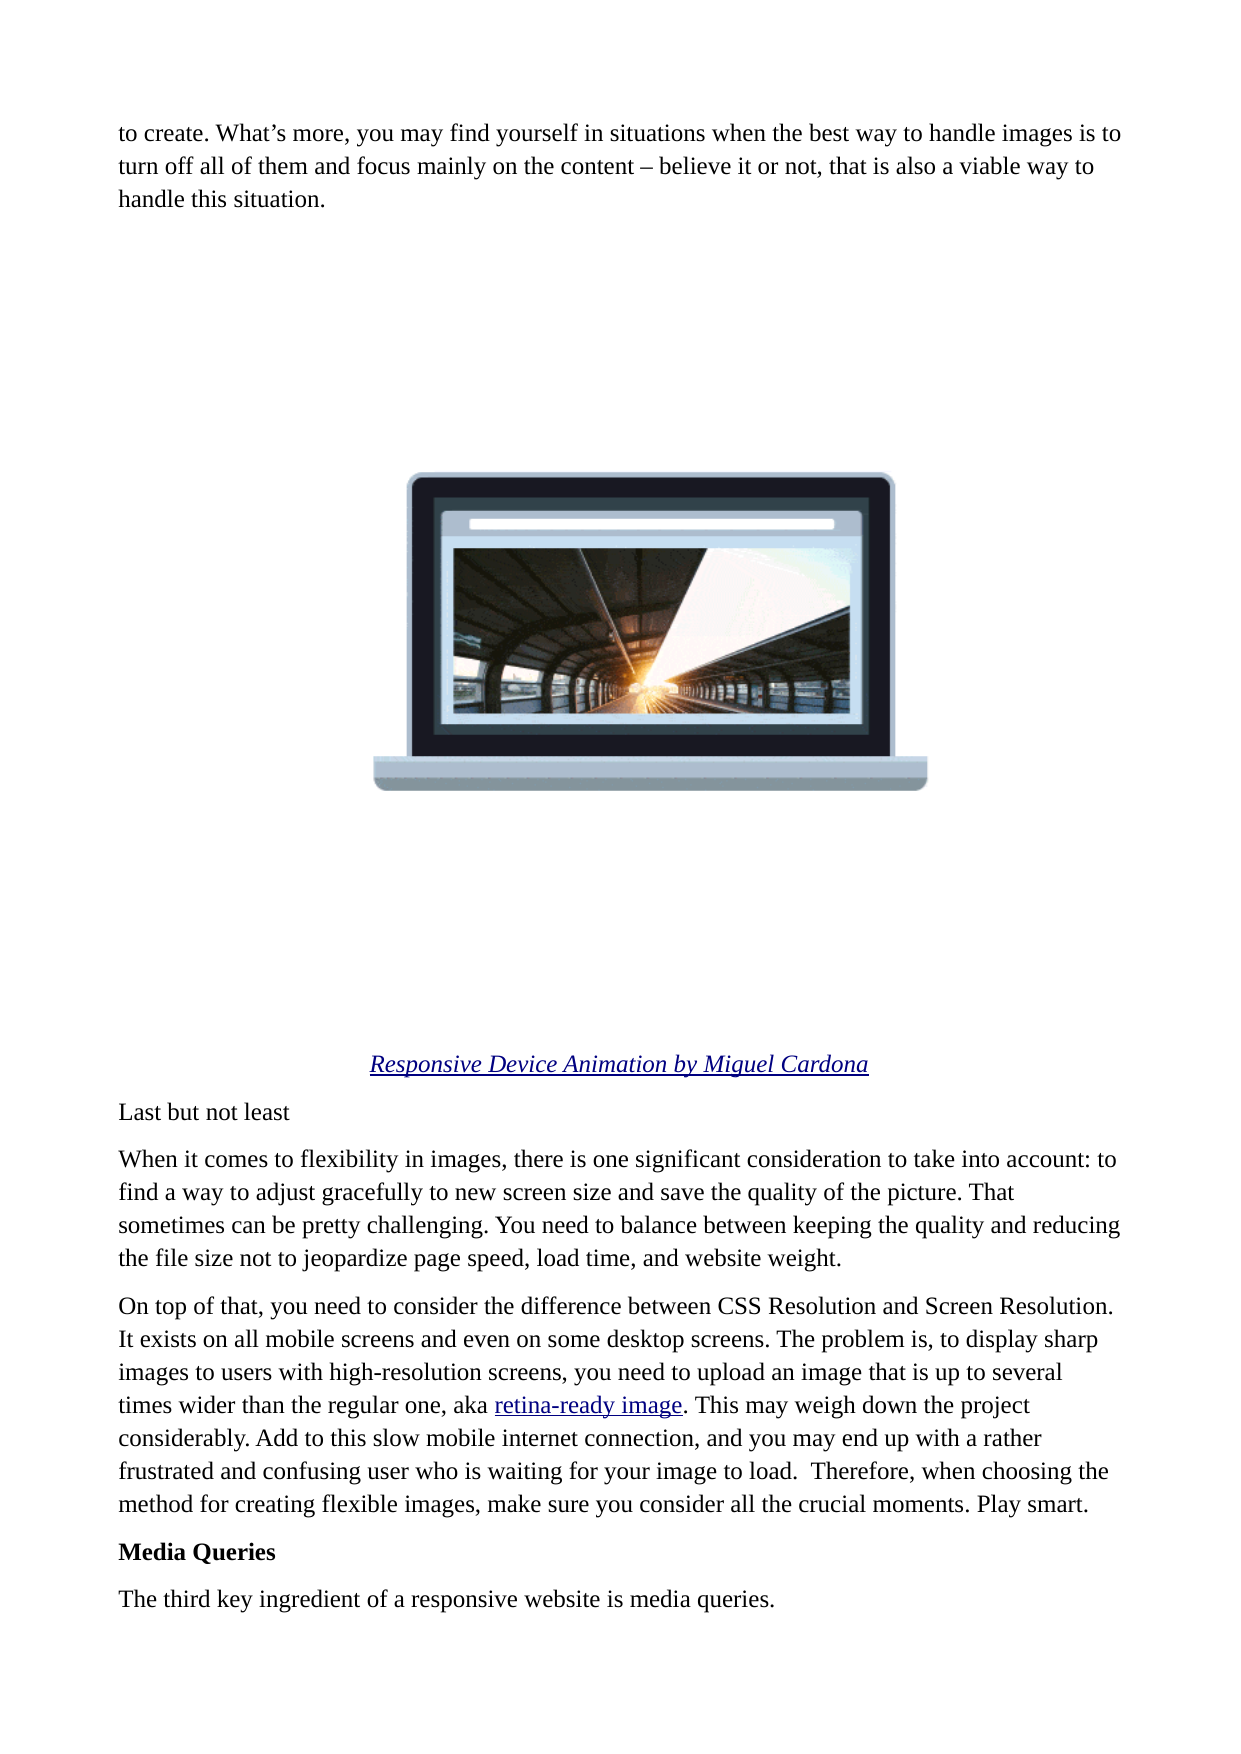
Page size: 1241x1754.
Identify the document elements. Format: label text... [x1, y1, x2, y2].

text The third key ingredient of a responsive website is media queries. [118, 1584, 1122, 1613]
text Media Queries [118, 1537, 1122, 1565]
text to create. What’s more, you may find yourself in situations when the best way to handle images is to turn off all of them and focus mainly on the content – believe it or not, that is also a viable way to handle this situation. [118, 118, 1122, 213]
picture [118, 231, 1183, 1031]
text Last but not least [118, 1097, 1122, 1125]
text Responsive Device Animation by Miguel Cardona [118, 1049, 1122, 1078]
text On top of that, you need to consider the difference between CSS Resolution and Screen Resolution. It exists on all mobile screens and even on some desktop screens. The problem is, to display sharp images to users with high-resolution screens, you need to upload an image that is up to several times wider than the regular one, aka retina-ready image. This may weigh down the project considerably. Add to this slow mobile internet connection, and you may end up with a rather frustrated and confusing user who is waiting for your image to load. Therefore, when choosing the method for creating flexible images, make sure you consider all the crucial moments. Play smart. [118, 1291, 1122, 1518]
text When it comes to flexibility in images, there is one significant consideration to take into account: to find a way to adjust gracefully to new screen size and save the quality of the picture. That sometimes can be pretty challenging. You need to balance between keeping the quality and reducing the file size not to jeopardize page speed, load time, and website weight. [118, 1144, 1122, 1272]
